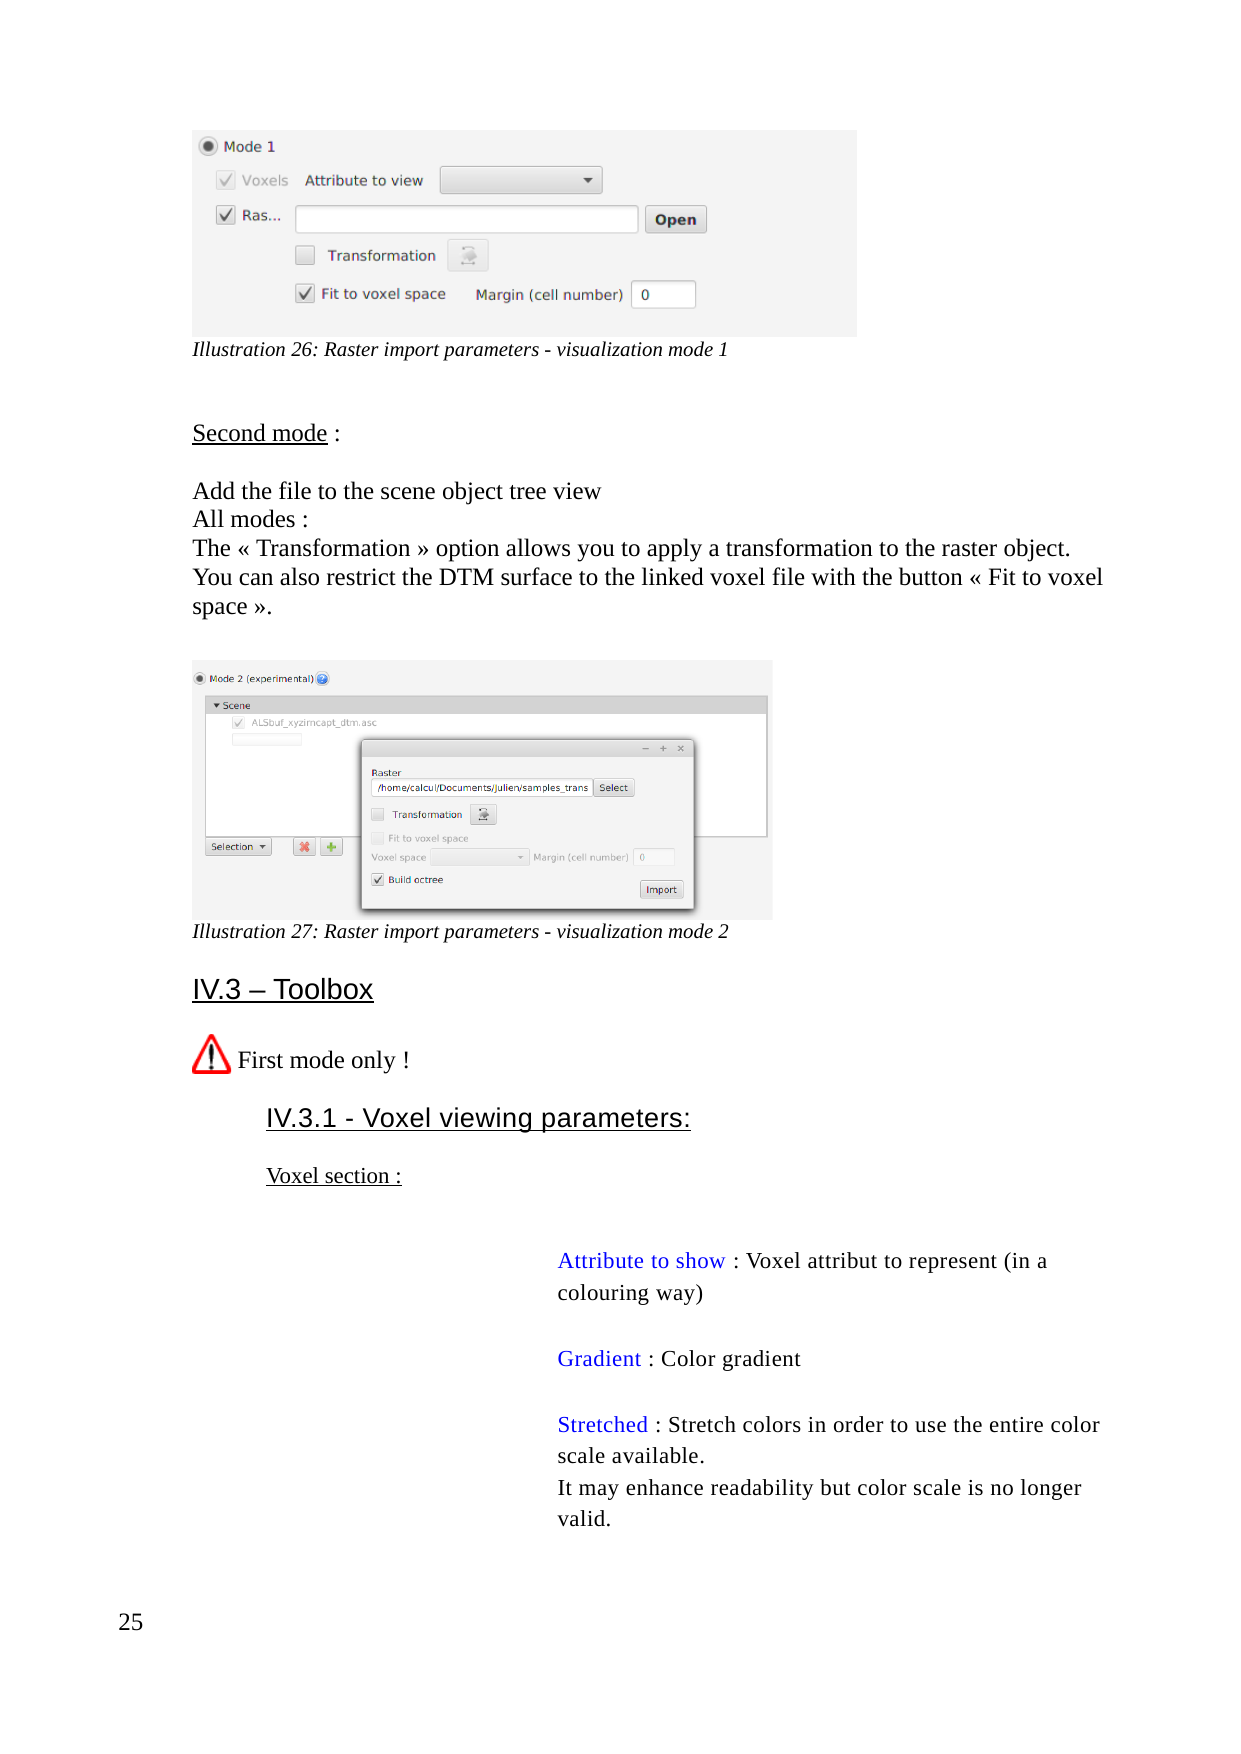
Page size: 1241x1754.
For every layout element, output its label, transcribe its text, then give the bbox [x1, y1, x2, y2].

table_header Attribute to show : Voxel attribut to represent (in a colouring way) Gradient : Color gradient Stretched : Stretch colors in order to use the entire color scale available. It may enhance readability but color scale is no longer valid. [552, 1241, 1123, 1572]
picture [192, 1034, 232, 1074]
subtitle IV.3.1 - Voxel viewing parameters: [266, 1102, 1122, 1134]
text First mode only ! [232, 1034, 1122, 1074]
text Voxel section : [266, 1162, 1122, 1189]
picture [192, 660, 773, 920]
text Add the file to the scene object tree view [192, 476, 1122, 504]
subtitle IV.3 – Toolbox [192, 972, 1122, 1006]
text Illustration 26: Raster import parameters - visualization mode 1 [192, 337, 857, 361]
text Illustration 27: Raster import parameters - visualization mode 2 [192, 920, 772, 943]
text You can also restrict the DTM surface to the linked voxel file with the button « Fit to voxel space ». [192, 562, 1122, 619]
table_header [269, 1241, 552, 1572]
text Second mode : [192, 418, 1122, 447]
text The « Transformation » option allows you to apply a transformation to the raster object. [192, 533, 1122, 562]
text All modes : [192, 504, 1122, 533]
picture [192, 130, 857, 337]
